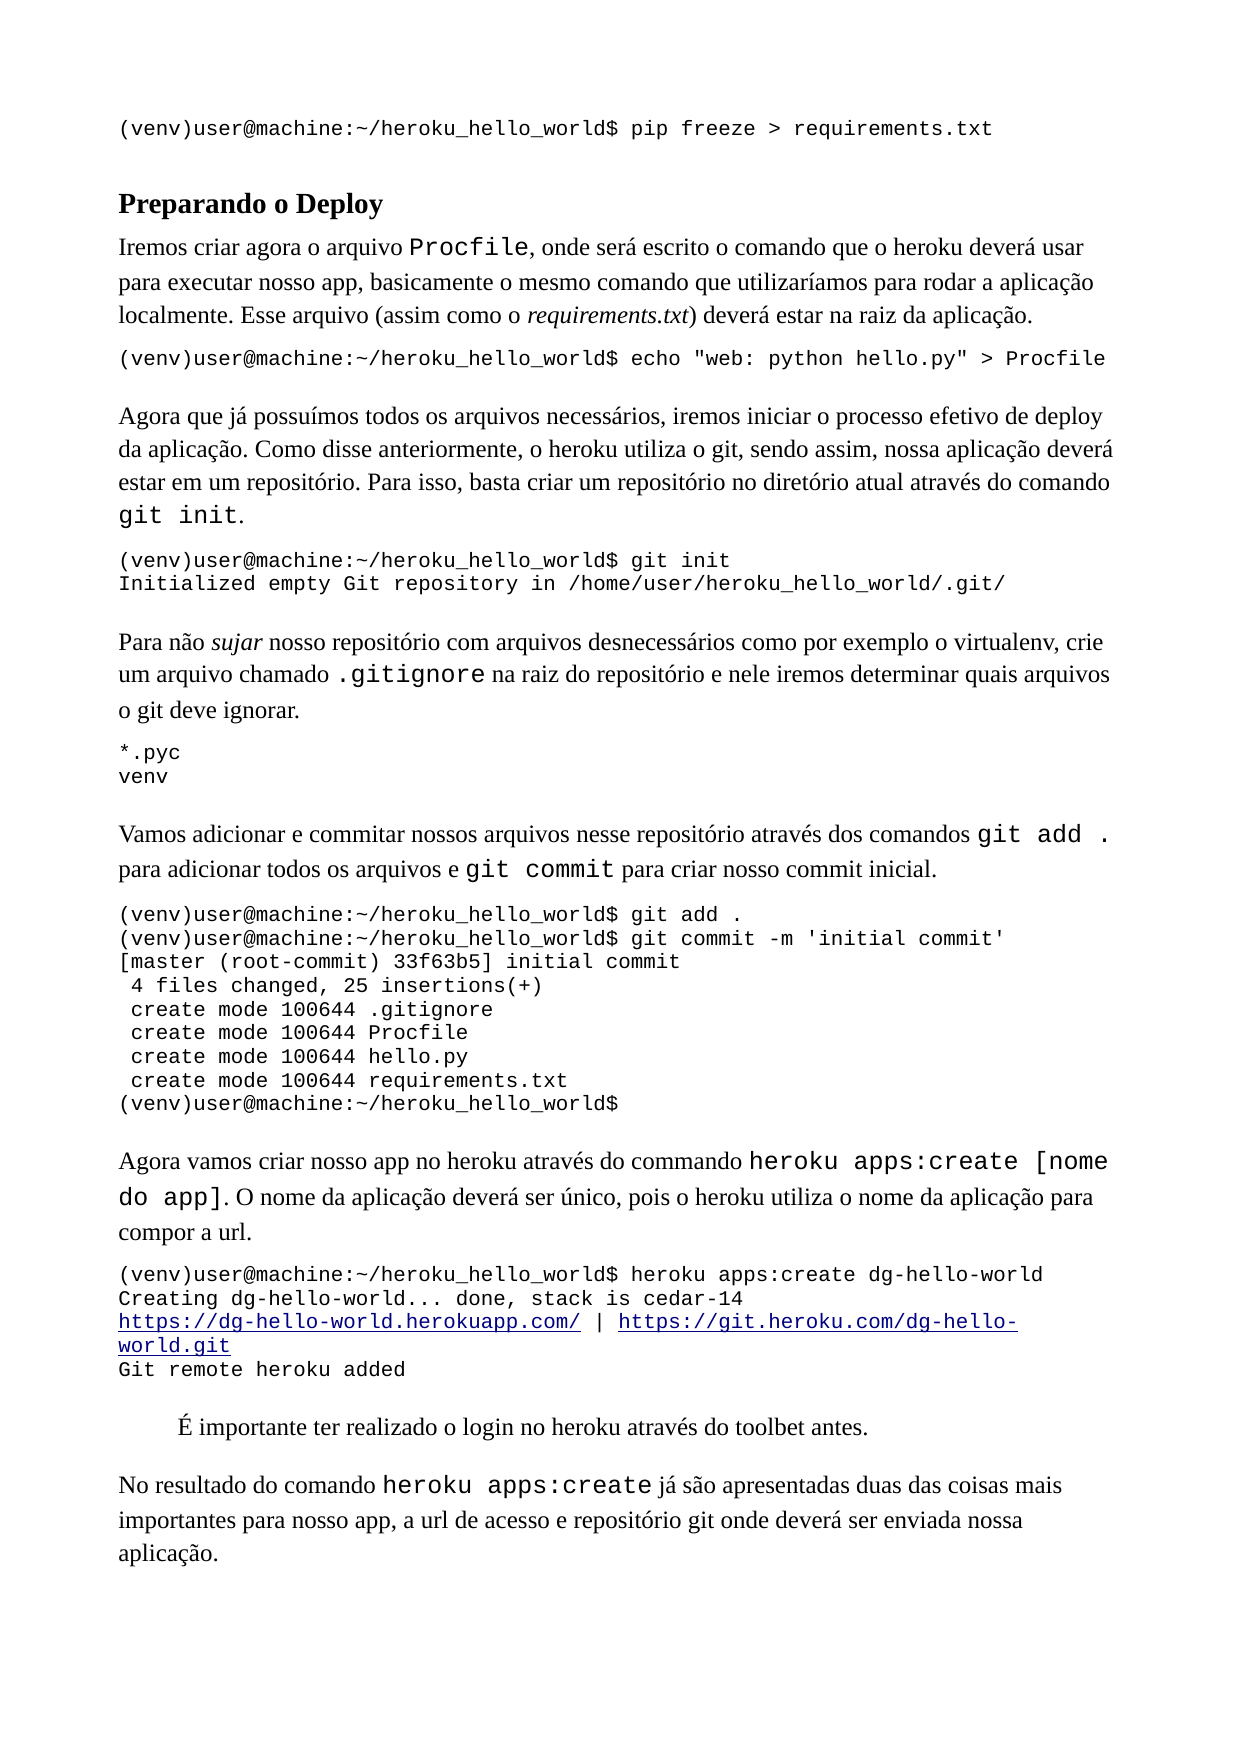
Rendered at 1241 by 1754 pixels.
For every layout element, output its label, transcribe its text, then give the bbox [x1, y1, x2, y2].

text create mode 100644 .gitignore [118, 999, 1122, 1022]
text 4 files changed, 25 insertions(+) [118, 975, 1122, 999]
text (venv)user@machine:~/heroku_hello_world$ heroku apps:create dg-hello-world [118, 1264, 1122, 1288]
subtitle Preparando o Deploy [118, 186, 1122, 219]
text Agora que já possuímos todos os arquivos necessários, iremos iniciar o processo efetivo de deploy da aplicação. Como disse anteriormente, o heroku utiliza o git, sendo assim, nossa aplicação deverá estar em um repositório. Para isso, basta criar um repositório no diretório atual através do comando git init. [118, 401, 1122, 531]
text No resultado do comando heroku apps:create já são apresentadas duas das coisas mais importantes para nosso app, a url de acesso e repositório git onde deverá ser enviada nossa aplicação. [118, 1470, 1122, 1567]
text (venv)user@machine:~/heroku_hello_world$ echo "web: python hello.py" > Procfile [118, 348, 1122, 371]
text https://dg-hello-world.herokuapp.com/ | https://git.heroku.com/dg-hello-world.git [118, 1312, 1122, 1359]
text create mode 100644 requirements.txt [118, 1070, 1122, 1093]
text (venv)user@machine:~/heroku_hello_world$ [118, 1093, 1122, 1117]
text (venv)user@machine:~/heroku_hello_world$ git add . [118, 904, 1122, 928]
text create mode 100644 Procfile [118, 1022, 1122, 1046]
text Iremos criar agora o arquivo Procfile, onde será escrito o comando que o heroku deverá usar para executar nosso app, basicamente o mesmo comando que utilizaríamos para rodar a aplicação localmente. Esse arquivo (assim como o requirements.txt) deverá estar na raiz da aplicação. [118, 232, 1122, 329]
text Initialized empty Git repository in /home/user/heroku_hello_world/.git/ [118, 573, 1122, 597]
text (venv)user@machine:~/heroku_hello_world$ pip freeze > requirements.txt [118, 118, 1122, 142]
text *.pyc [118, 742, 1122, 766]
text Para não sujar nosso repositório com arquivos desnecessários como por exemplo o virtualenv, crie um arquivo chamado .gitignore na raiz do repositório e nele iremos determinar quais arquivos o git deve ignorar. [118, 627, 1122, 723]
text Git remote heroku added [118, 1359, 1122, 1382]
text (venv)user@machine:~/heroku_hello_world$ git init [118, 550, 1122, 573]
text Creating dg-hello-world... done, stack is cedar-14 [118, 1288, 1122, 1312]
text create mode 100644 hello.py [118, 1046, 1122, 1070]
text (venv)user@machine:~/heroku_hello_world$ git commit -m 'initial commit' [118, 928, 1122, 951]
text É importante ter realizado o login no heroku através do toolbet antes. [177, 1412, 1063, 1441]
text venv [118, 766, 1122, 789]
text Agora vamos criar nosso app no heroku através do commando heroku apps:create [nome do app]. O nome da aplicação deverá ser único, pois o heroku utiliza o nome da aplicação para compor a url. [118, 1146, 1122, 1245]
text Vamos adicionar e commitar nossos arquivos nesse repositório através dos comandos git add . para adicionar todos os arquivos e git commit para criar nosso commit inicial. [118, 819, 1122, 885]
text [master (root-commit) 33f63b5] initial commit [118, 951, 1122, 975]
